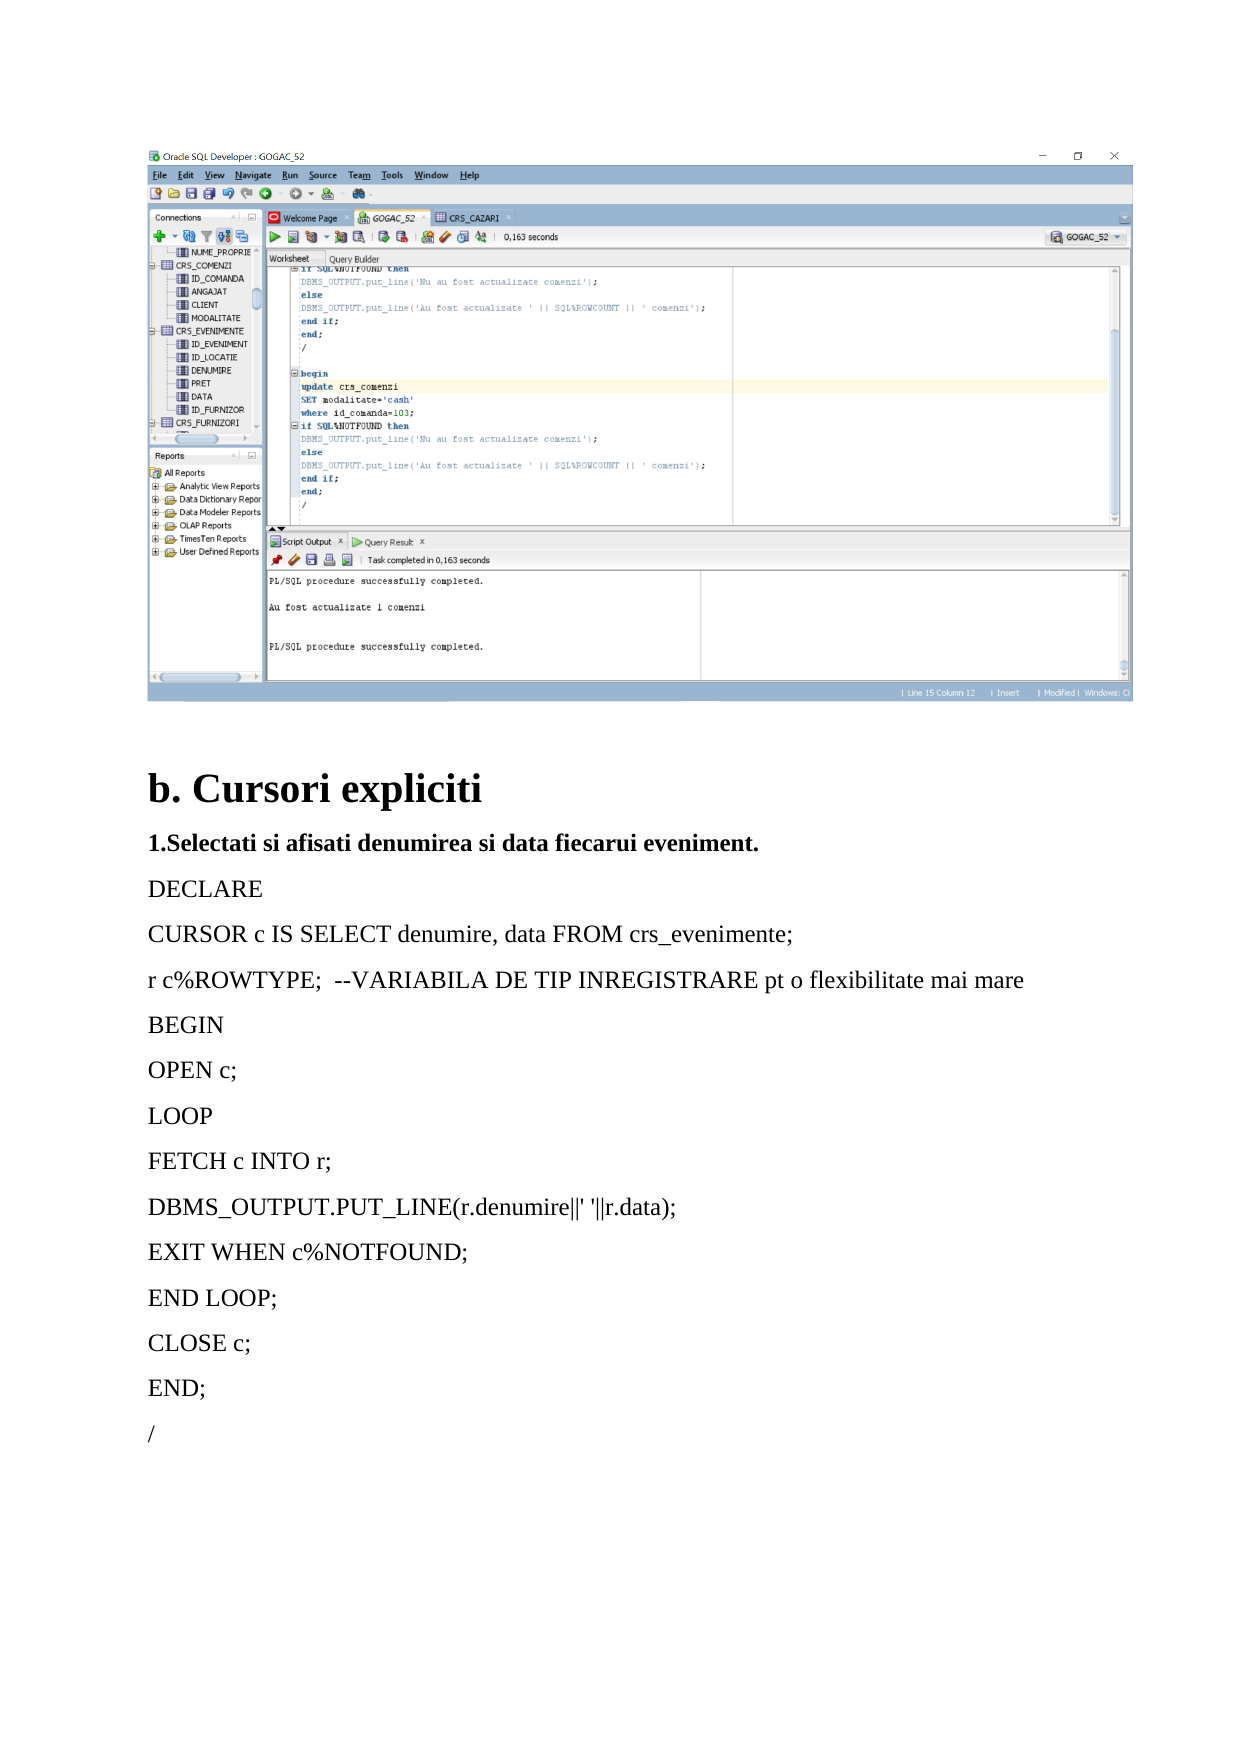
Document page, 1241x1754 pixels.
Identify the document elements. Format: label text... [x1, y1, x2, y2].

text CLOSE c; [148, 1328, 1093, 1357]
text 1.Selectati si afisati denumirea si data fiecarui eveniment. [148, 828, 1093, 857]
text LOOP [148, 1101, 1093, 1130]
text EXIT WHEN c%NOTFOUND; [148, 1237, 1093, 1266]
text CURSOR c IS SELECT denumire, data FROM crs_evenimente; [148, 919, 1093, 948]
text FETCH c INTO r; [148, 1146, 1093, 1175]
text b. Cursori expliciti [148, 764, 1093, 812]
text DBMS_OUTPUT.PUT_LINE(r.denumire||' '||r.data); [148, 1192, 1093, 1221]
text BEGIN [148, 1010, 1093, 1039]
text OPEN c; [148, 1056, 1093, 1084]
text r c%ROWTYPE; --VARIABILA DE TIP INREGISTRARE pt o flexibilitate mai mare [148, 965, 1093, 993]
text END LOOP; [148, 1283, 1093, 1311]
text DECLARE [148, 874, 1093, 903]
text / [148, 1419, 1093, 1448]
text END; [148, 1373, 1093, 1402]
